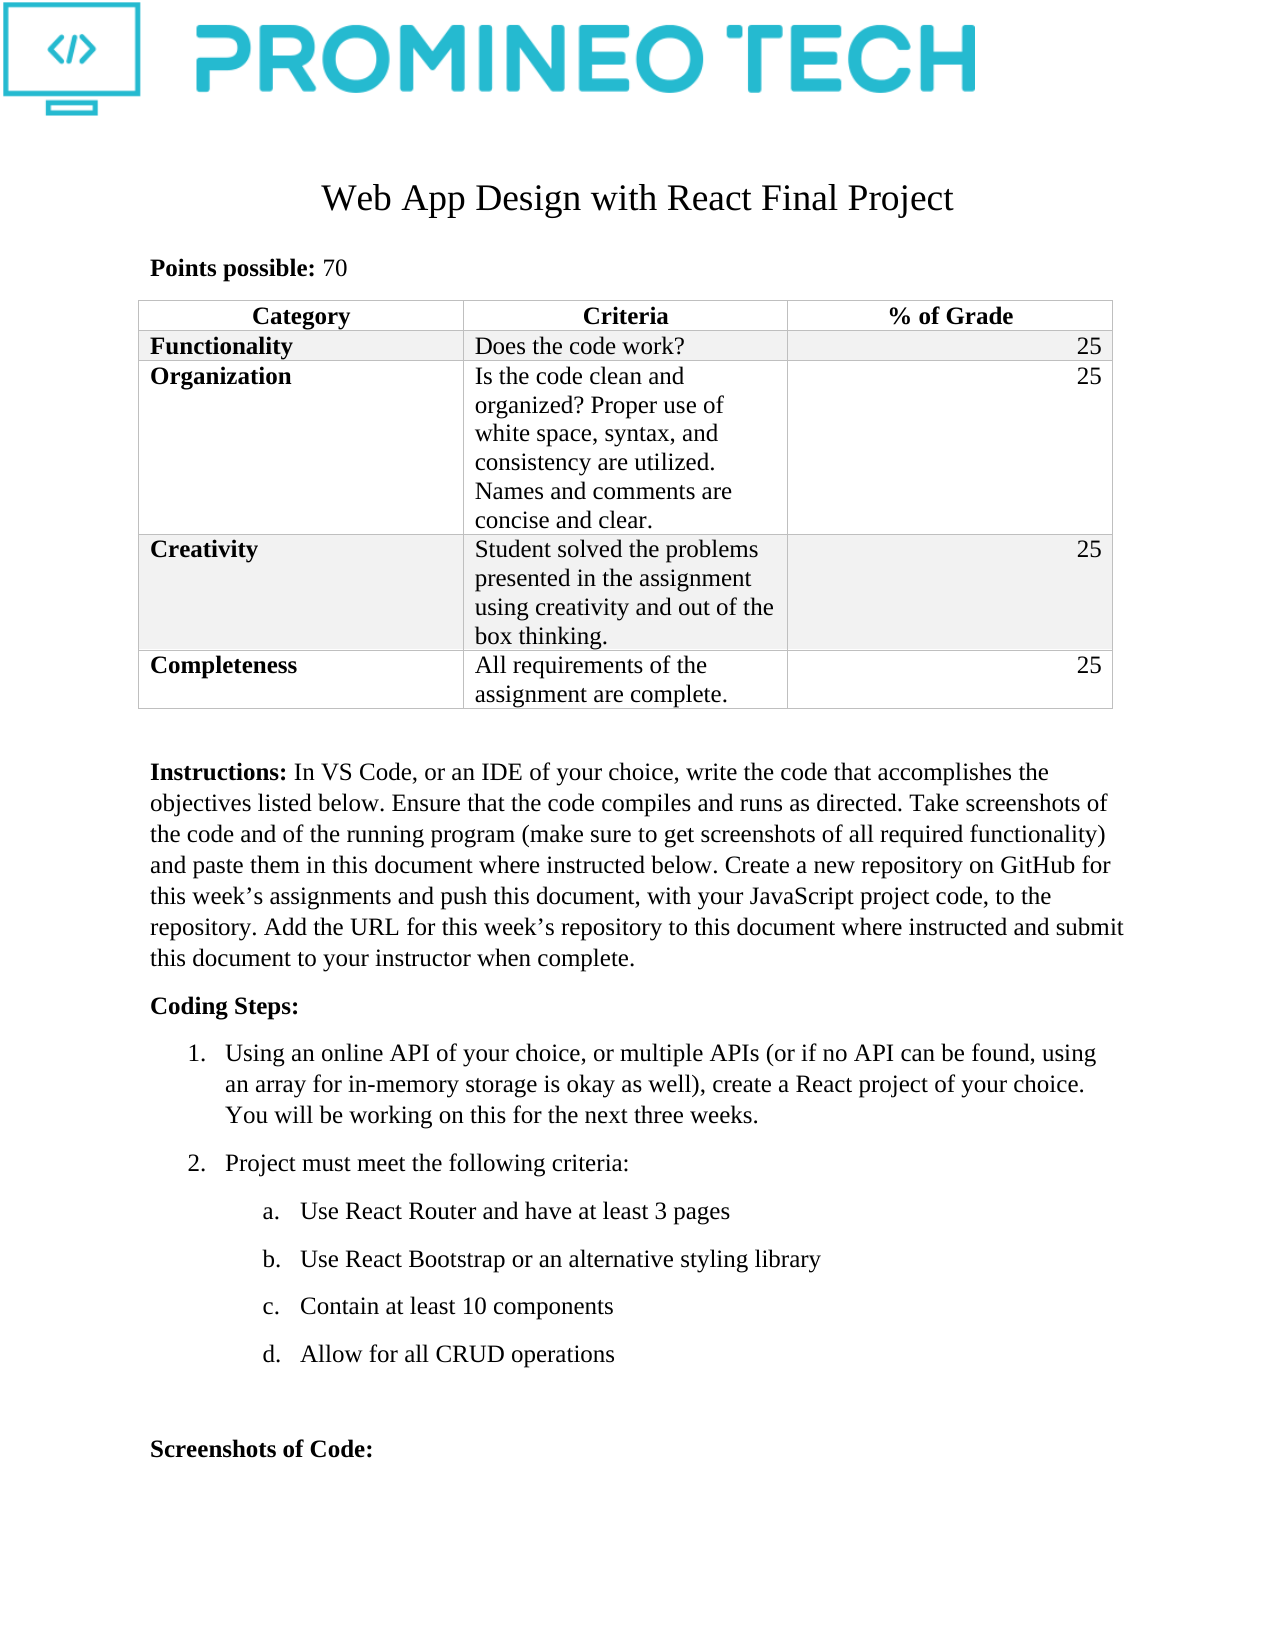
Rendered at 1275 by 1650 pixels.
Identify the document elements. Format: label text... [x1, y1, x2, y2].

table_cell Is the code clean and organized? Proper use of white space, syntax, and consistency are utilized. Names and comments are concise and clear. [464, 361, 787, 533]
table_cell 25 [788, 535, 1112, 649]
table_header % of Grade [788, 301, 1112, 330]
table_cell Does the code work? [464, 331, 787, 360]
table_cell Student solved the problems presented in the assignment using creativity and out of the box thinking. [464, 535, 787, 649]
list Use React Bootstrap or an alternative styling library [262, 1244, 1125, 1272]
text Points possible: 70 [150, 222, 1125, 281]
table_cell Organization [139, 361, 463, 533]
text Coding Steps: [150, 991, 1125, 1019]
table_cell Creativity [139, 535, 463, 649]
text Instructions: In VS Code, or an IDE of your choice, write the code that accomplishes the objectives listed below. Ensure that the code compiles and runs as directed. Take screenshots of the code and of the running program (make sure to get screenshots of all required functionality) and paste them in this document where instructed below. Create a new repository on GitHub for this week’s assignments and push this document, with your JavaScript project code, to the repository. Add the URL for this week’s repository to this document where instructed and submit this document to your instructor when complete. [150, 757, 1125, 972]
table_cell 25 [788, 331, 1112, 360]
table_cell Functionality [139, 331, 463, 360]
list Project must meet the following criteria: [187, 1148, 1125, 1177]
table_header Category [139, 301, 463, 330]
picture [0, 0, 975, 119]
text Screenshots of Code: [150, 1434, 1125, 1463]
table_cell All requirements of the assignment are complete. [464, 651, 787, 708]
list Using an online API of your choice, or multiple APIs (or if no API can be found, using an array for in-memory storage is okay as well), create a React project of your choice. You will be working on this for the next three weeks. [187, 1038, 1125, 1129]
table_cell Completeness [139, 651, 463, 708]
subtitle Web App Design with React Final Project [150, 175, 1125, 218]
table_cell 25 [788, 361, 1112, 533]
table_header Criteria [464, 301, 787, 330]
list Allow for all CRUD operations [262, 1339, 1125, 1368]
table_cell 25 [788, 651, 1112, 708]
list Use React Router and have at least 3 pages [262, 1196, 1125, 1225]
list Contain at least 10 components [262, 1291, 1125, 1320]
